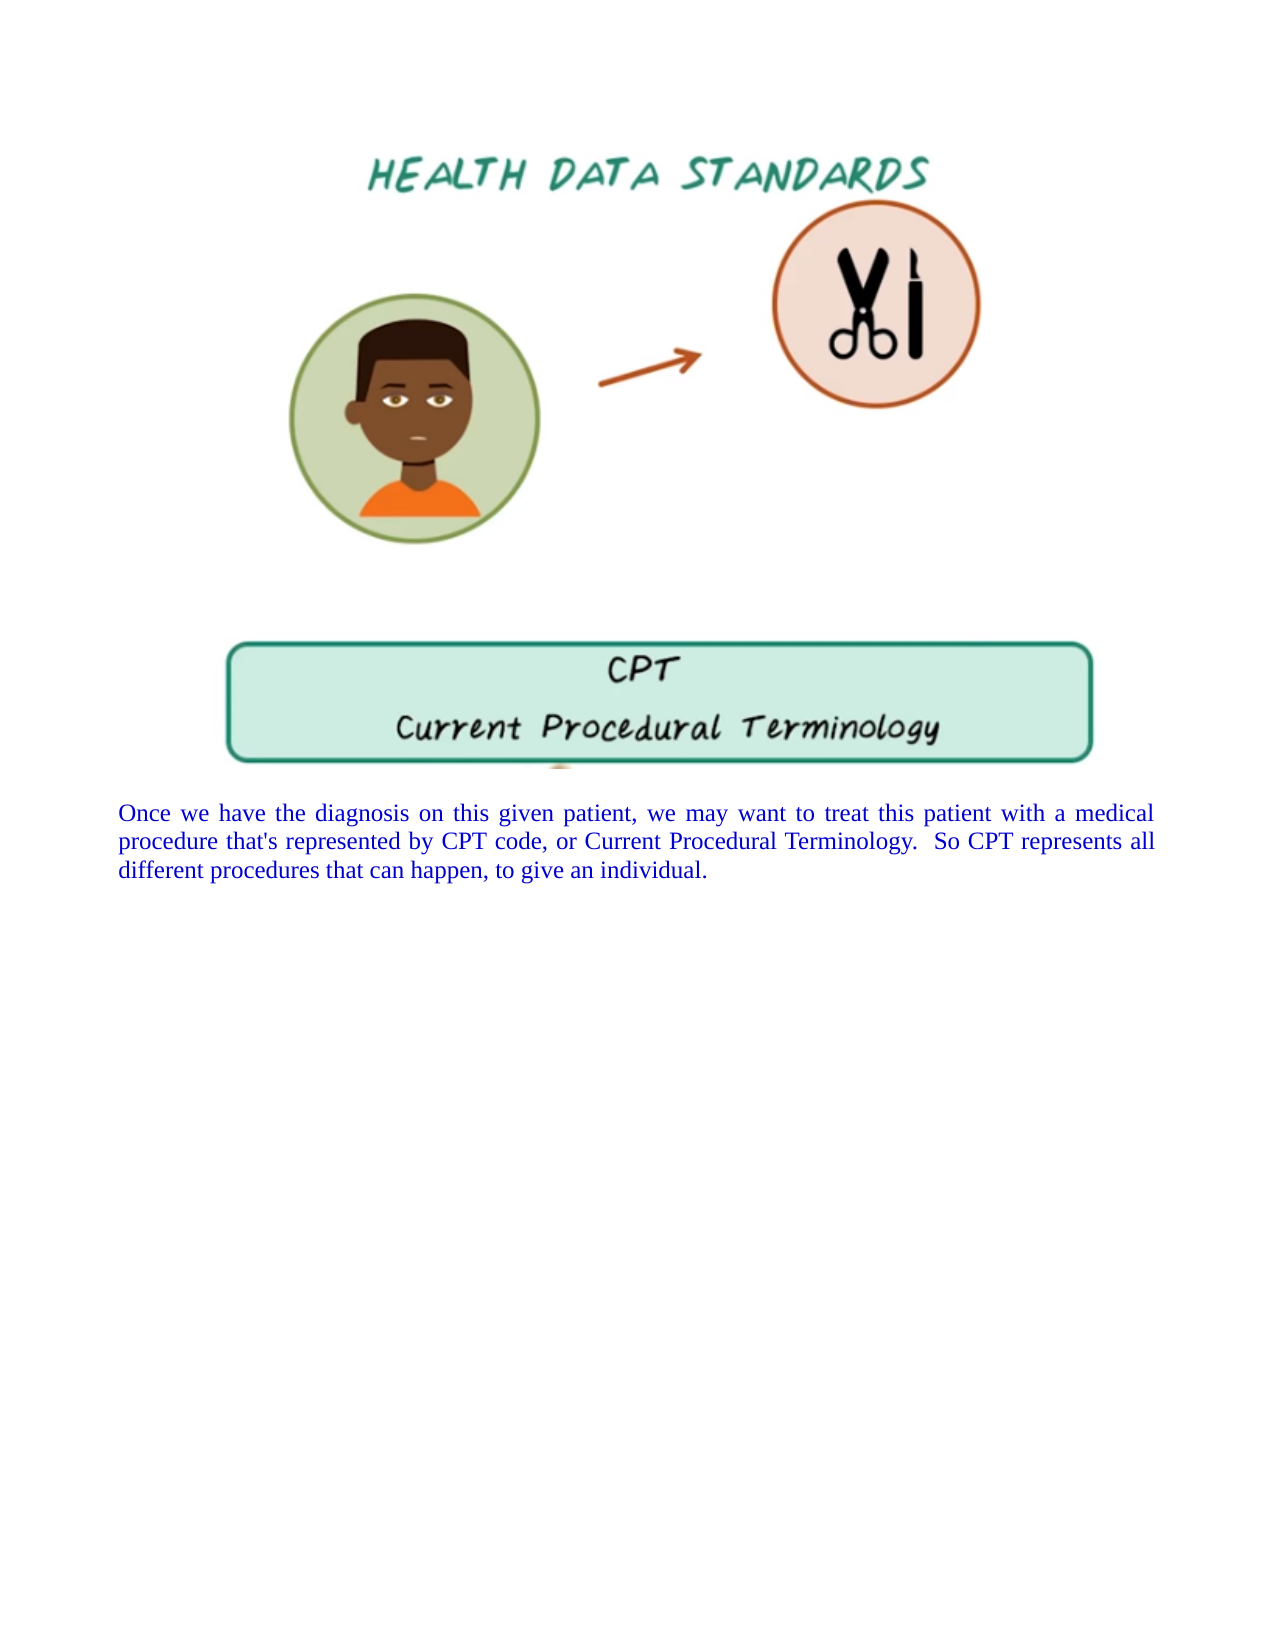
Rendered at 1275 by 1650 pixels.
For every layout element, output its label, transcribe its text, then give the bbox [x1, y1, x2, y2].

text Once we have the diagnosis on this given patient, we may want to treat this patient with a medical procedure that's represented by CPT code, or Current Procedural Terminology. So CPT represents all different procedures that can happen, to give an individual. [118, 798, 1157, 884]
picture [118, 146, 1157, 769]
